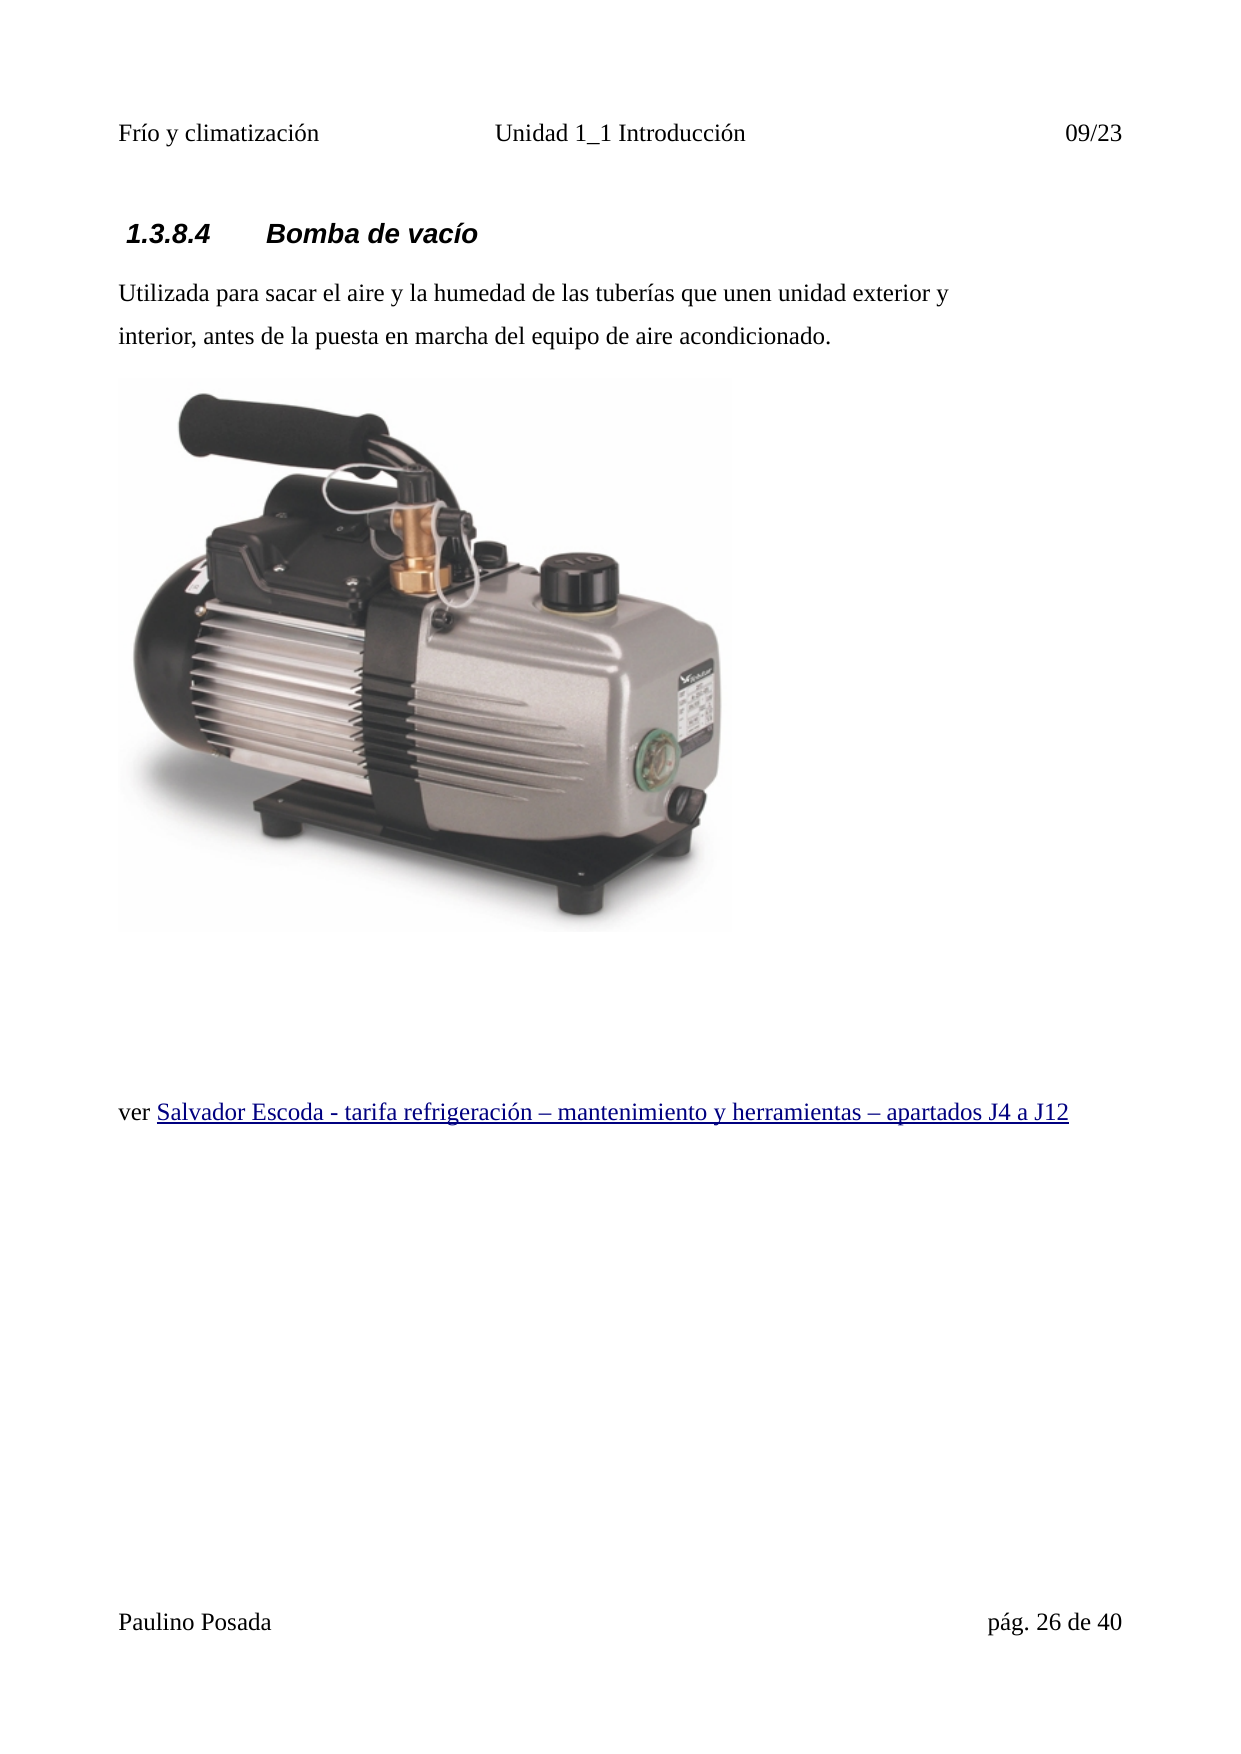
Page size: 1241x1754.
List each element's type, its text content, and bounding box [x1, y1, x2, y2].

text interior, antes de la puesta en marcha del equipo de aire acondicionado. [118, 321, 1122, 350]
text Utilizada para sacar el aire y la humedad de las tuberías que unen unidad exterior y [118, 278, 1122, 307]
picture [118, 378, 732, 932]
subtitle Bomba de vacío [118, 218, 1122, 249]
text ver Salvador Escoda - tarifa refrigeración – mantenimiento y herramientas – apartados J4 a J12 [118, 1097, 1122, 1126]
